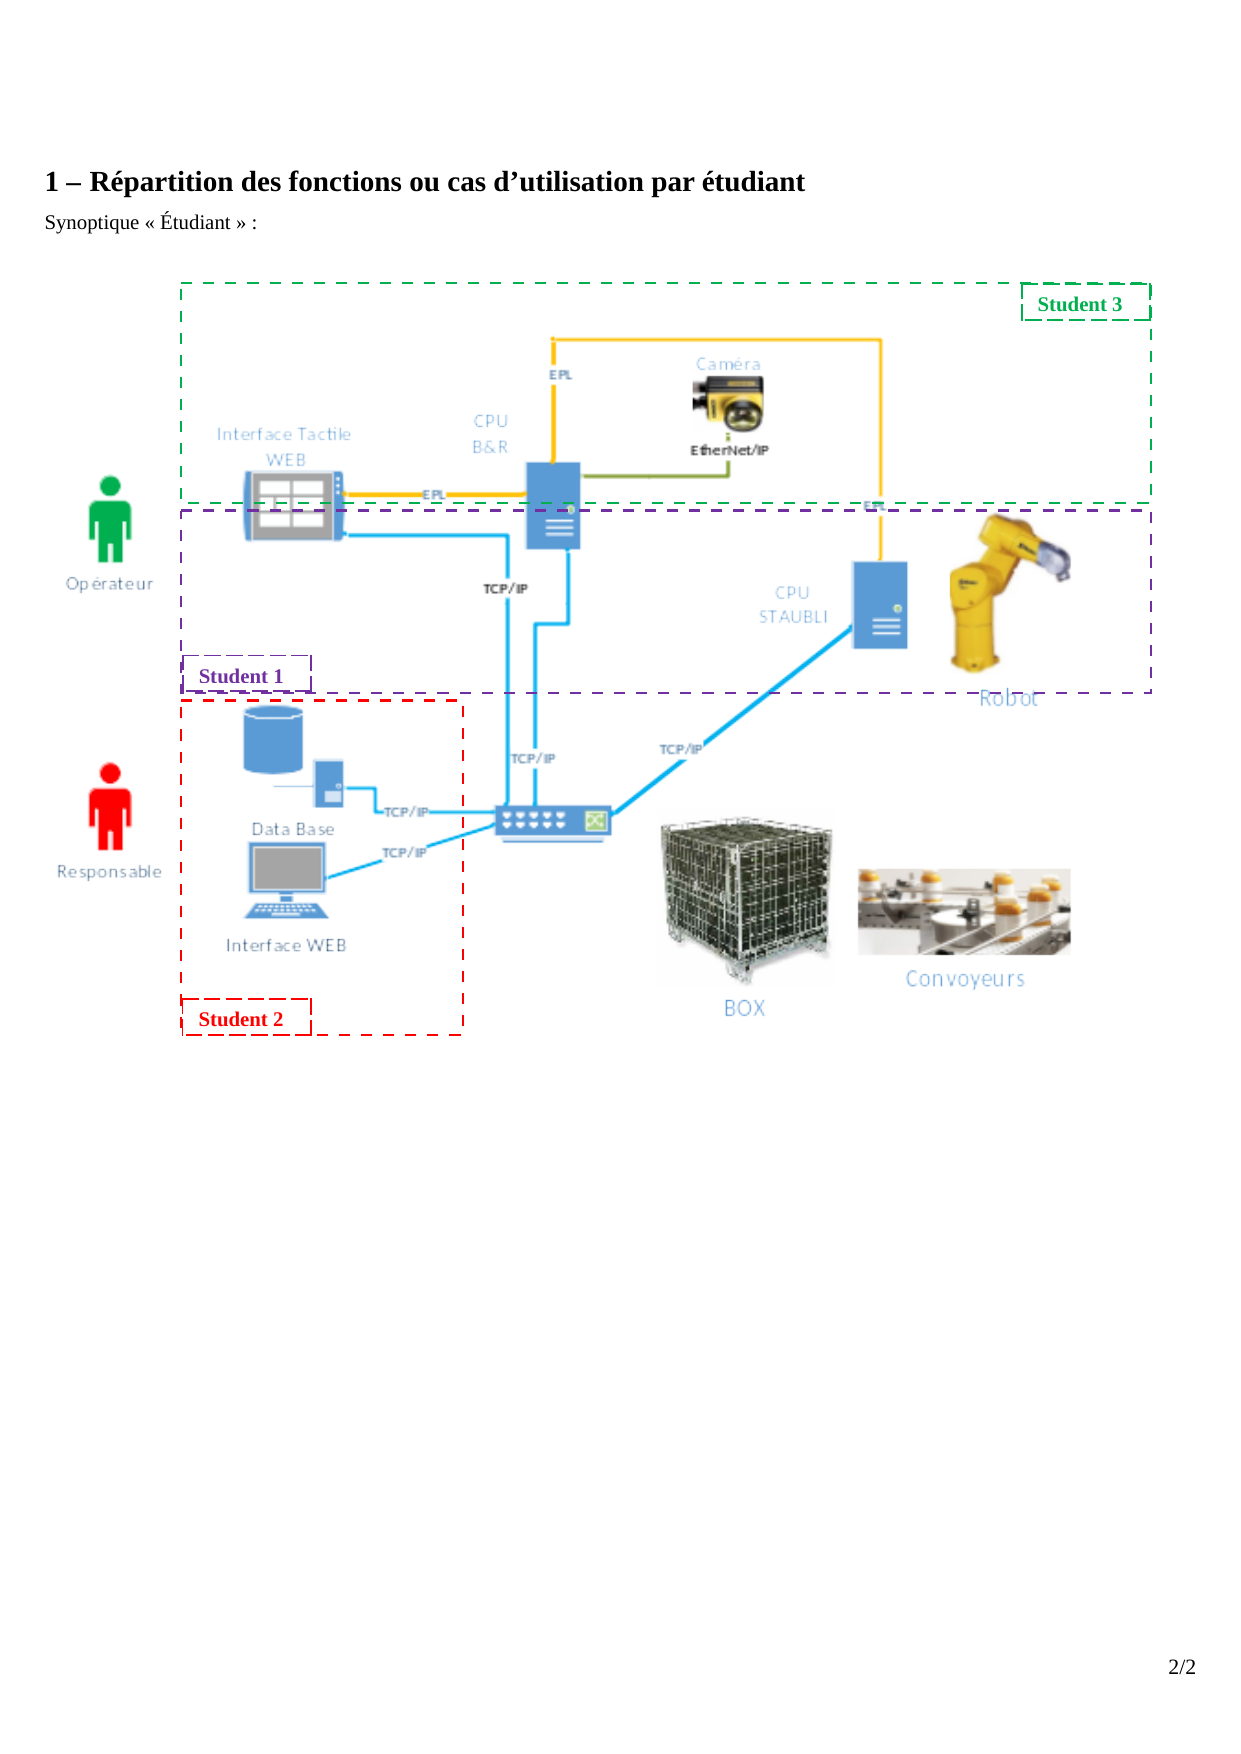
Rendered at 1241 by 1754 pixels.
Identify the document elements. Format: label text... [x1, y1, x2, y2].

text Student 1 [198, 664, 295, 683]
text Synoptique « Étudiant » : [44, 210, 1196, 234]
text Student 2 [198, 1007, 295, 1027]
subtitle Répartition des fonctions ou cas d’utilisation par étudiant [44, 164, 1196, 198]
text Student 3 [1037, 292, 1134, 311]
